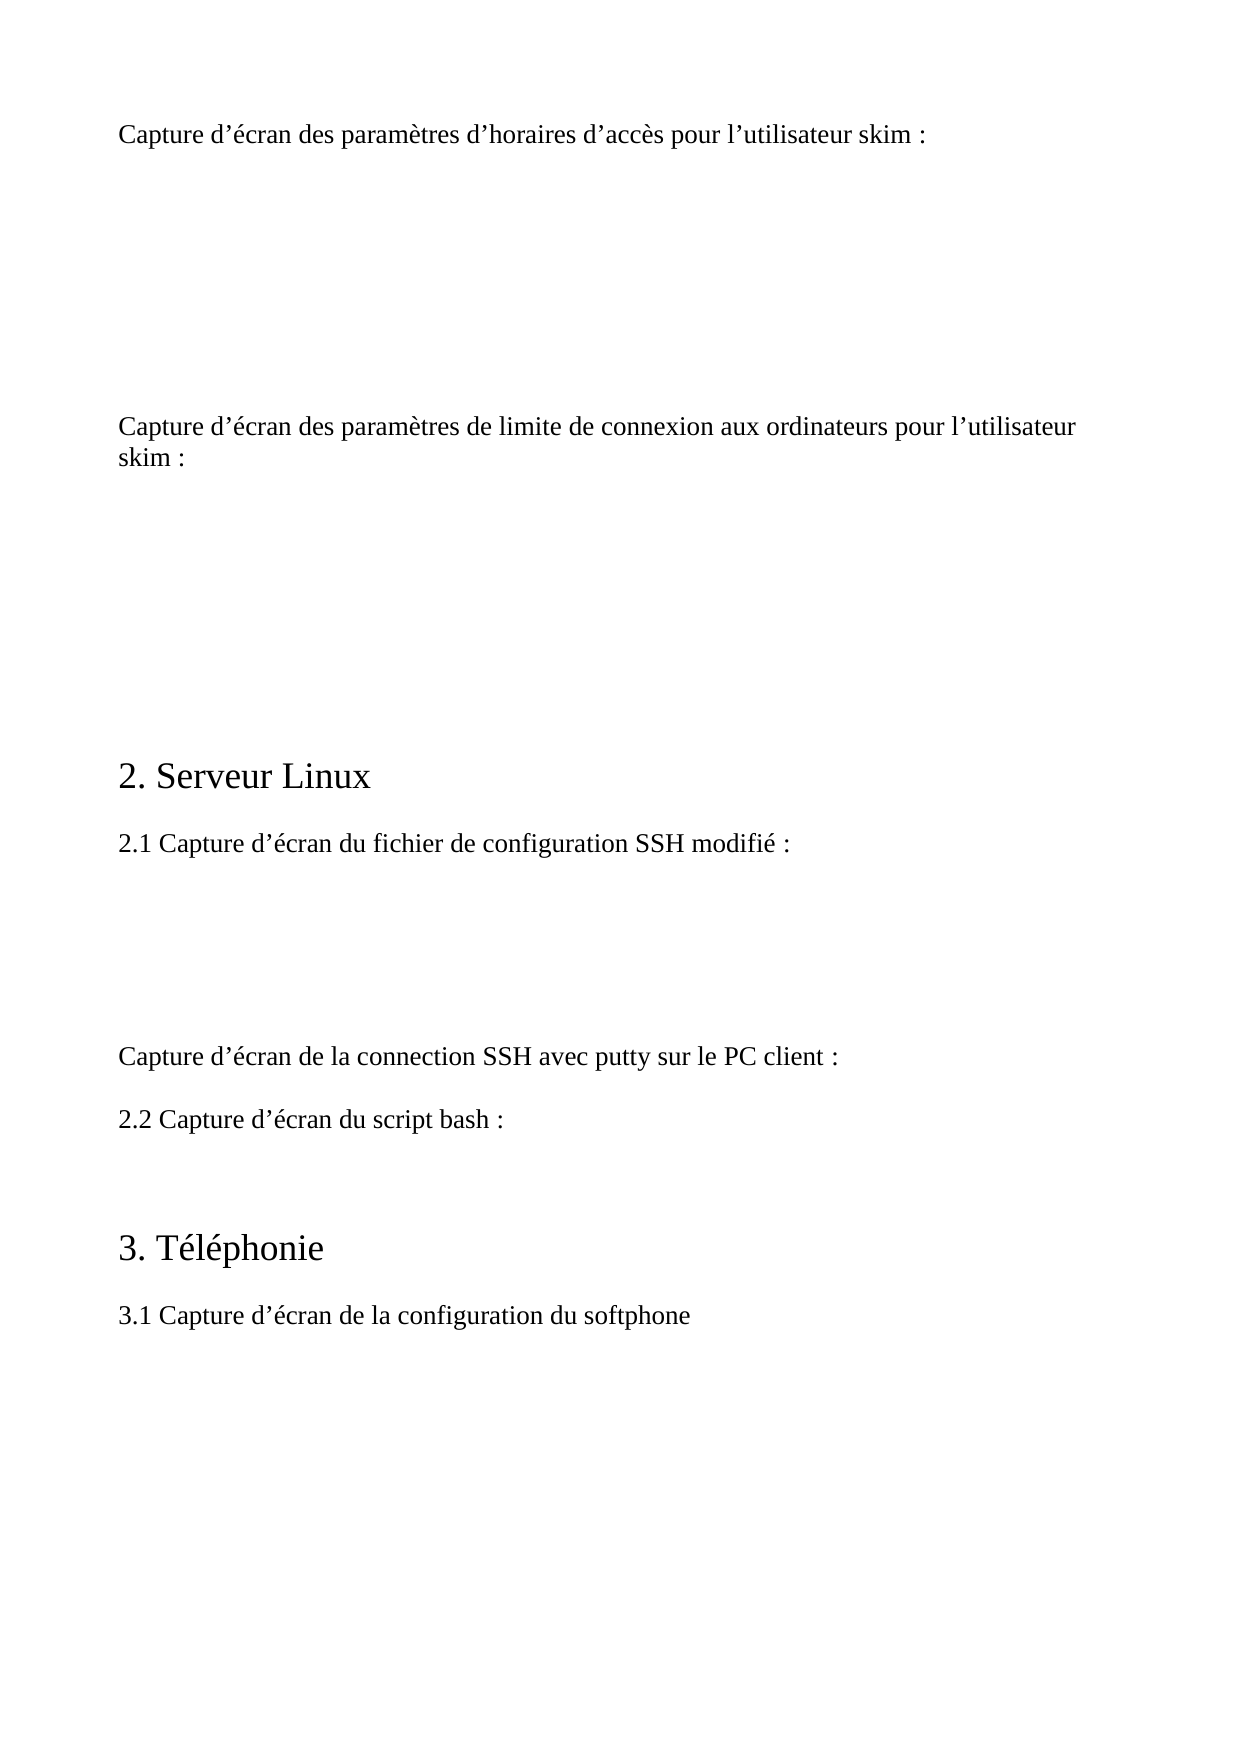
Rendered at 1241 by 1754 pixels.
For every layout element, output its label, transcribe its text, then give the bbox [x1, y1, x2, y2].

text 2. Serveur Linux [118, 753, 1122, 796]
text Capture d’écran de la connection SSH avec putty sur le PC client : [118, 1041, 1122, 1072]
text 2.2 Capture d’écran du script bash : [118, 1103, 1122, 1134]
text Capture d’écran des paramètres de limite de connexion aux ordinateurs pour l’utilisateur skim : [118, 410, 1122, 473]
text 2.1 Capture d’écran du fichier de configuration SSH modifié : [118, 827, 1122, 858]
text 3.1 Capture d’écran de la configuration du softphone [118, 1299, 1122, 1330]
text 3. Téléphonie [118, 1225, 1122, 1268]
text Capture d’écran des paramètres d’horaires d’accès pour l’utilisateur skim : [118, 118, 1122, 149]
